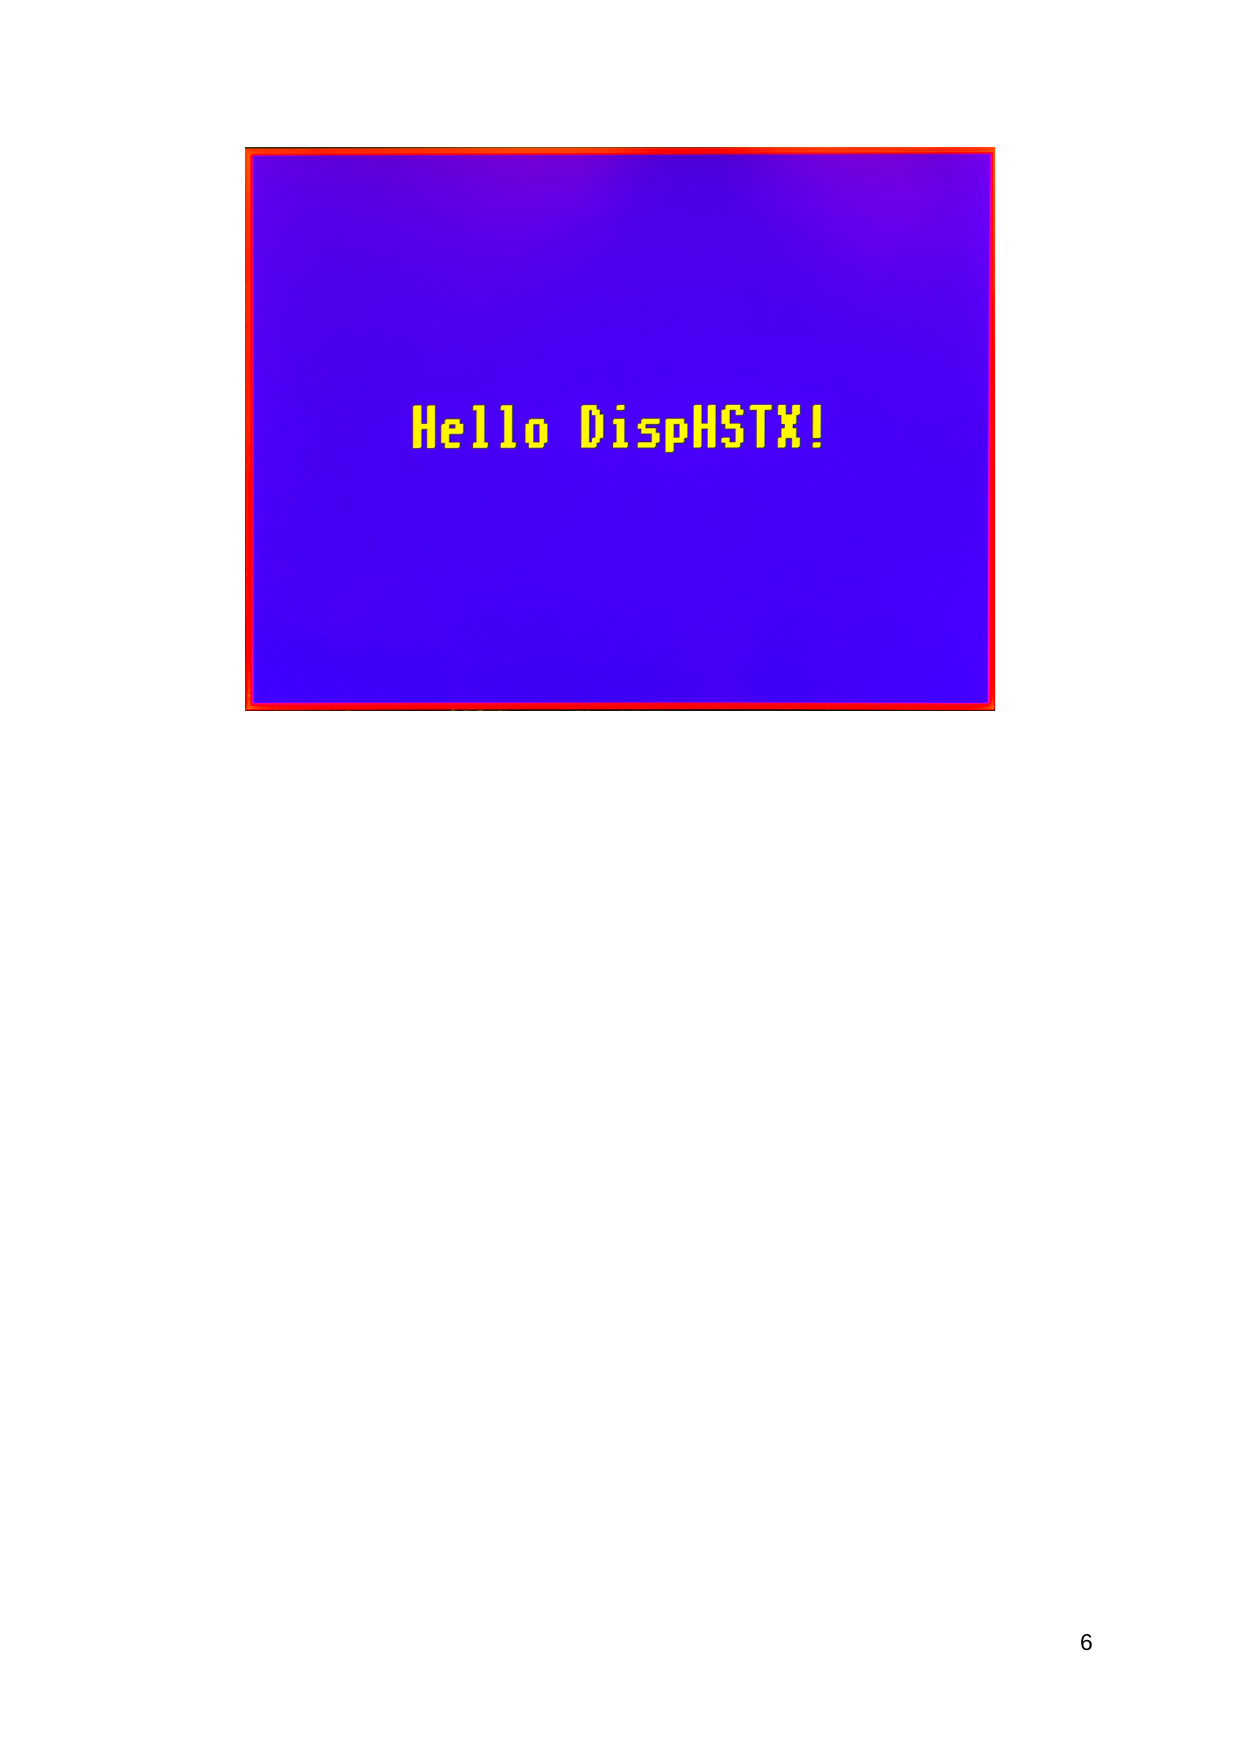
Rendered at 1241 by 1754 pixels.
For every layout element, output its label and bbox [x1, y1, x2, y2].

picture [245, 147, 996, 711]
